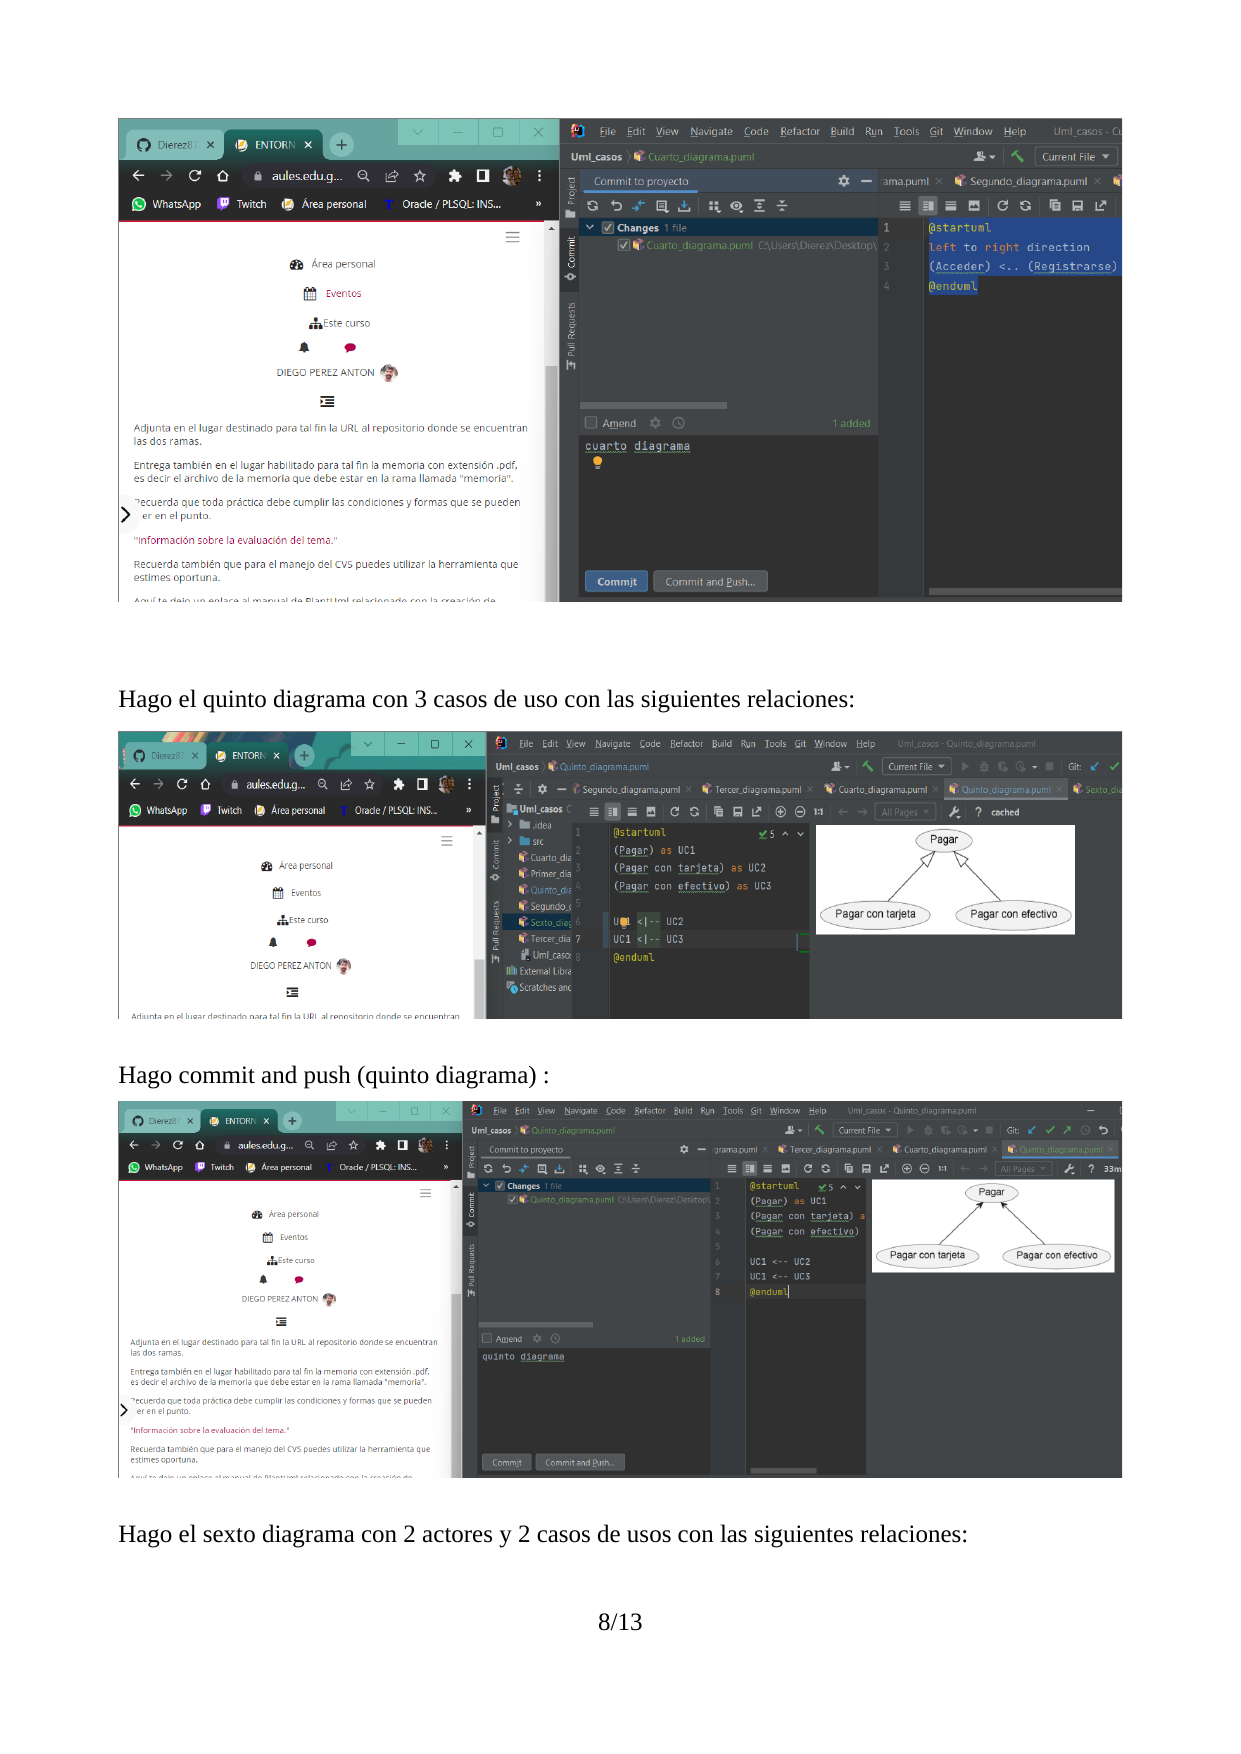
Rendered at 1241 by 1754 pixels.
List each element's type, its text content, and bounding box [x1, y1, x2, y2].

picture [118, 118, 1123, 602]
text [118, 1019, 1122, 1047]
text Hago el sexto diagrama con 2 actores y 2 casos de usos con las siguientes relaciones: [118, 1519, 1122, 1547]
picture [118, 1101, 1123, 1478]
picture [118, 731, 1123, 1019]
text Hago el quinto diagrama con 3 casos de uso con las siguientes relaciones: [118, 684, 1122, 731]
text Hago commit and push (quinto diagrama) : [118, 1060, 1122, 1088]
